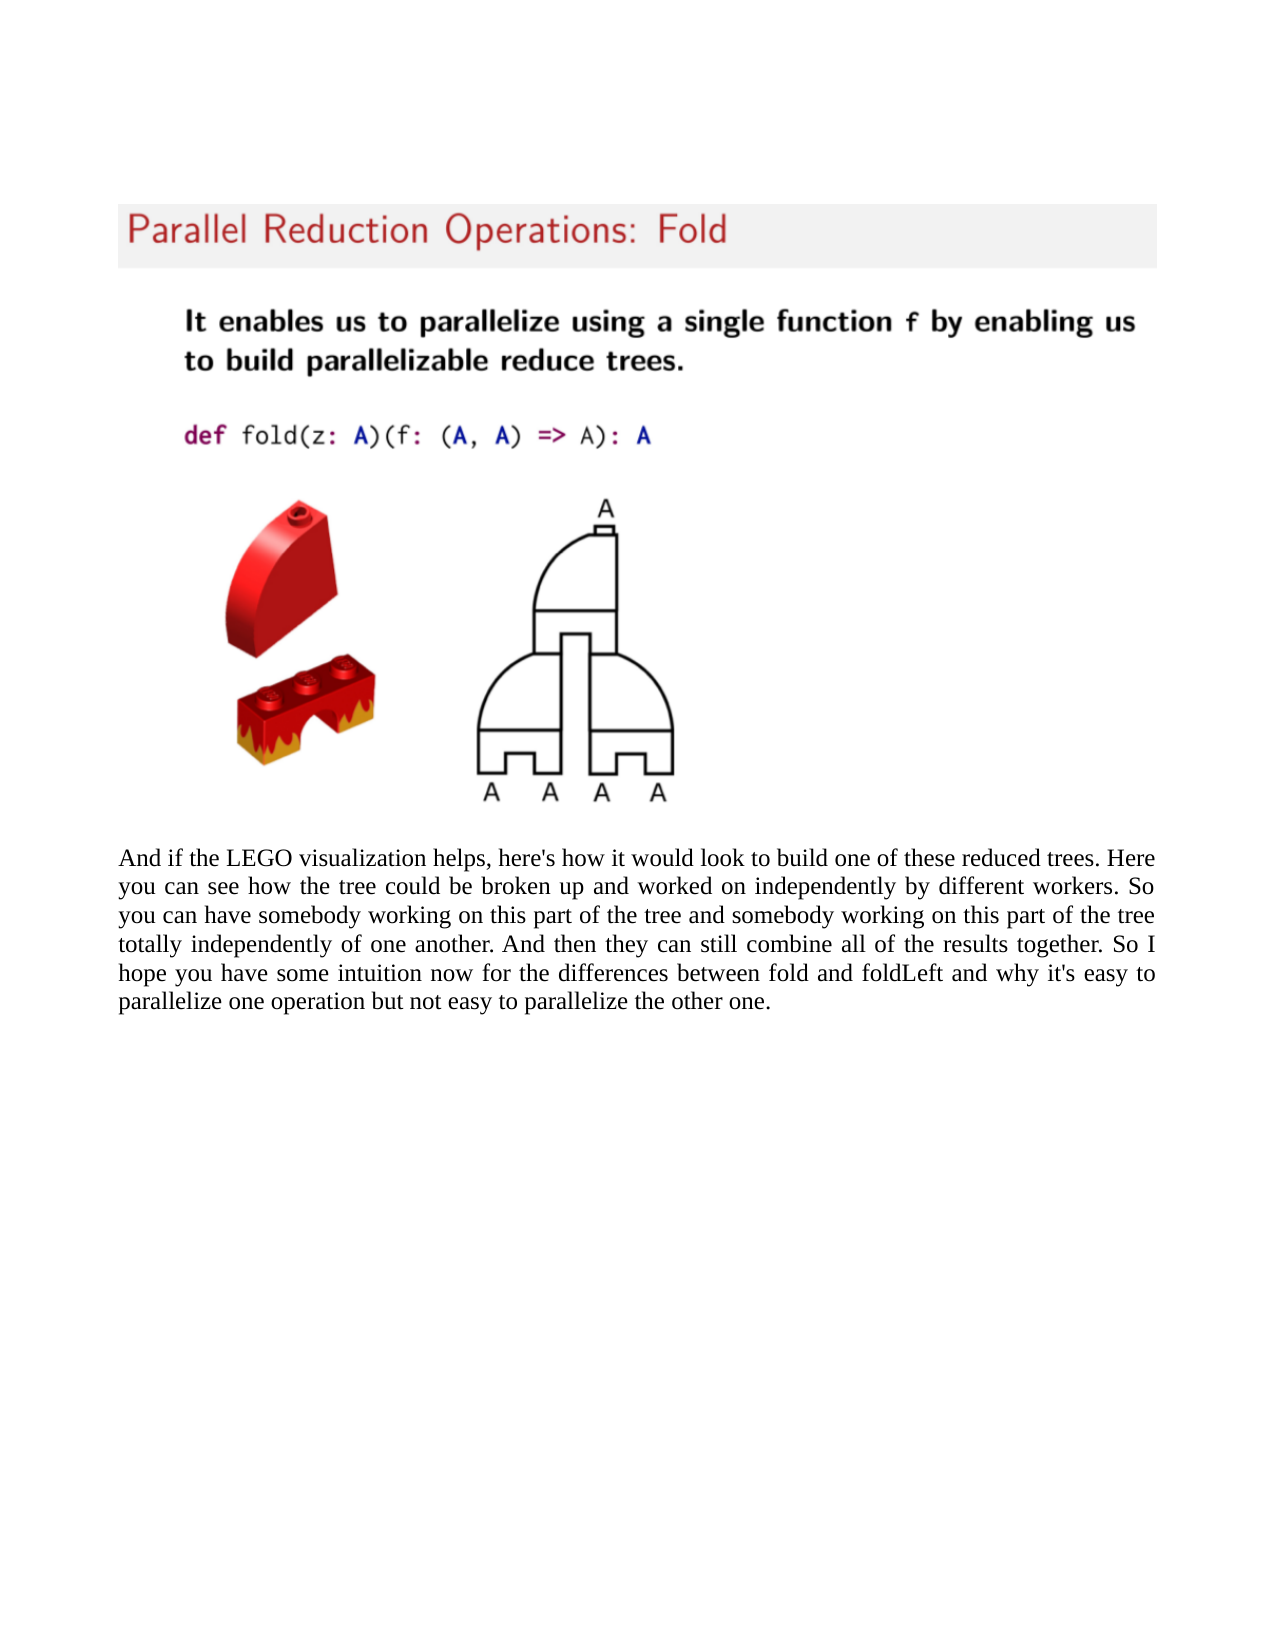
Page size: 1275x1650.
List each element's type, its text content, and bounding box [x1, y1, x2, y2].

picture [118, 204, 1157, 814]
text And if the LEGO visualization helps, here's how it would look to build one of these reduced trees. Here you can see how the tree could be broken up and worked on independently by different workers. So you can have somebody working on this part of the tree and somebody working on this part of the tree totally independently of one another. And then they can still combine all of the results together. So I hope you have some intuition now for the differences between fold and foldLeft and why it's easy to parallelize one operation but not easy to parallelize the other one. [118, 843, 1157, 1015]
